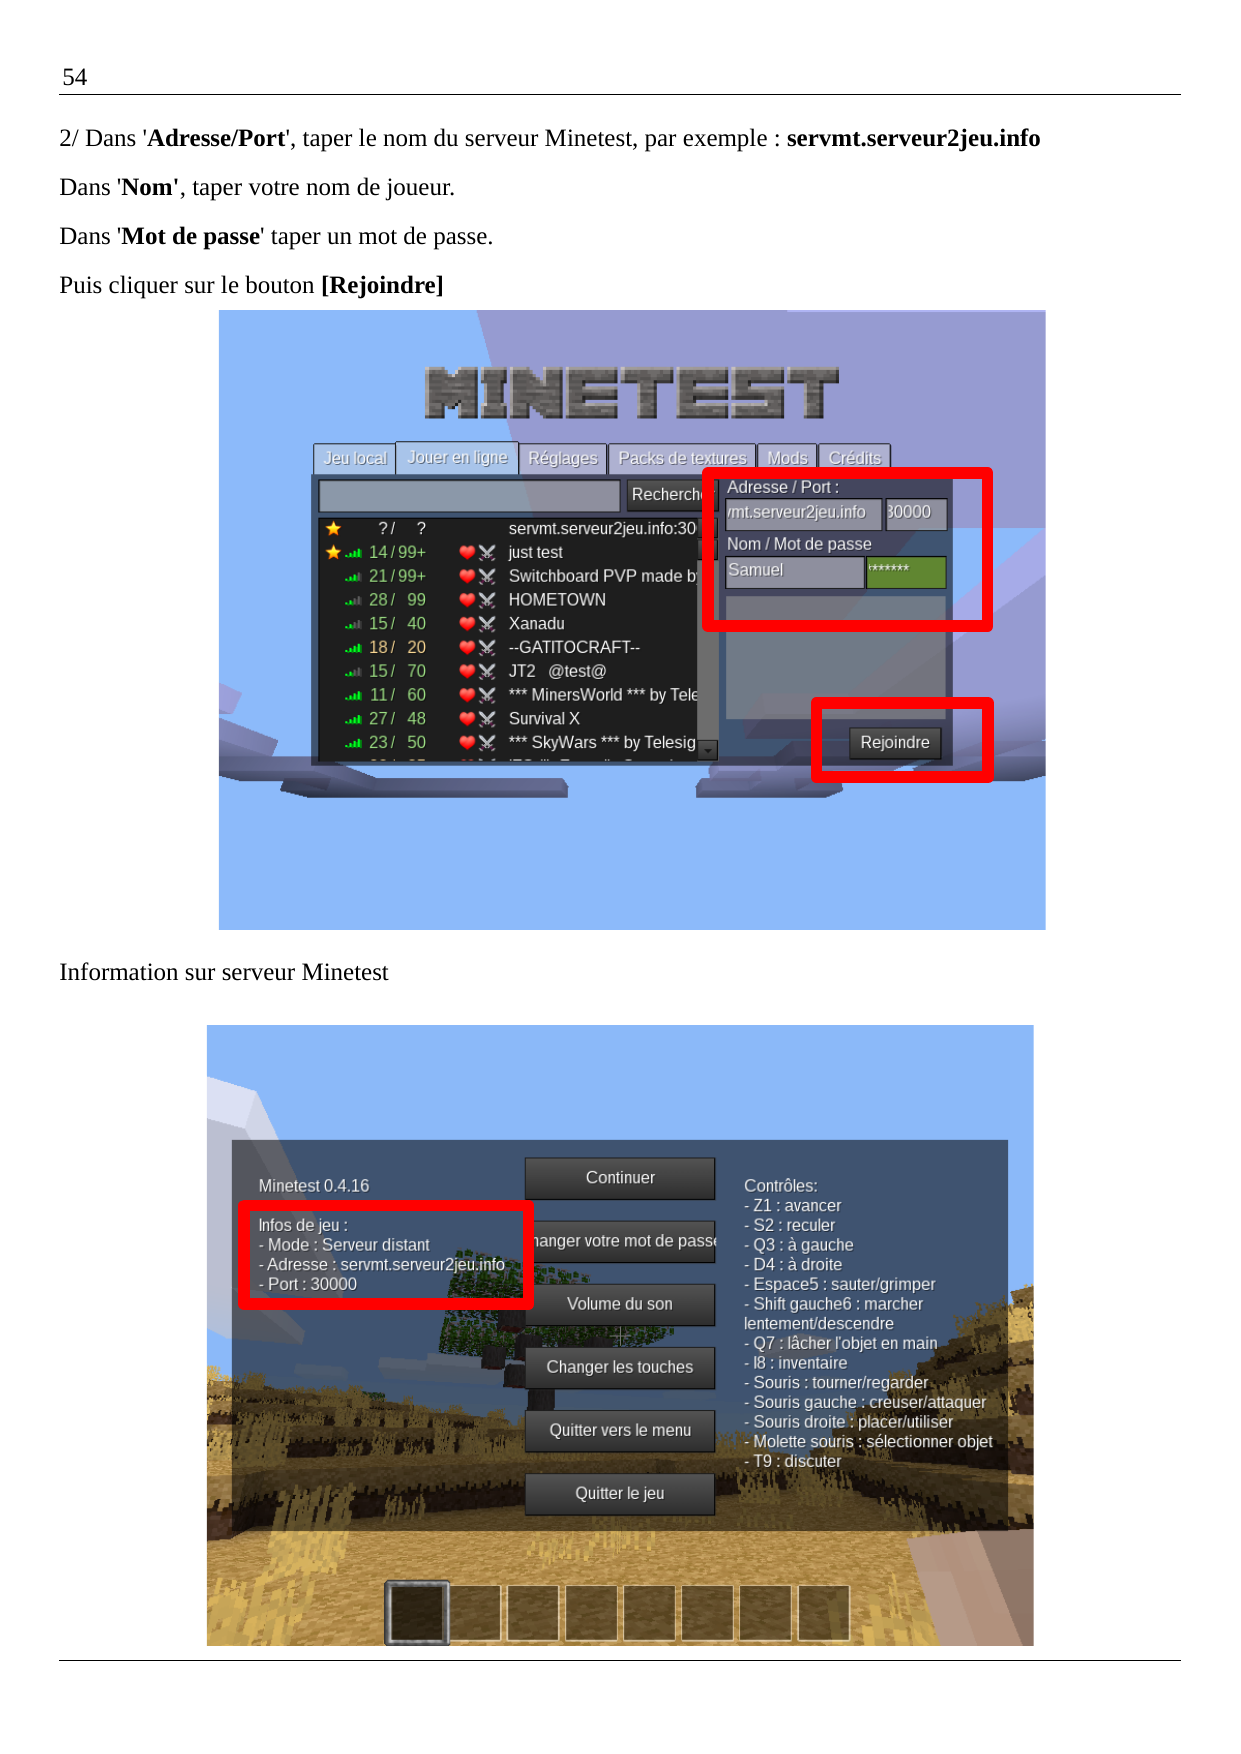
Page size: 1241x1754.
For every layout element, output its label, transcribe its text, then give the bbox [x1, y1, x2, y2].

picture [218, 310, 1046, 930]
subtitle 2/ Dans 'Adresse/Port', taper le nom du serveur Minetest, par exemple : servmt.serveur2jeu.info [59, 123, 1181, 152]
subtitle Puis cliquer sur le bouton [Rejoindre] [59, 270, 1181, 299]
subtitle Dans 'Mot de passe' taper un mot de passe. [59, 221, 1181, 250]
subtitle Dans 'Nom', taper votre nom de joueur. [59, 172, 1181, 201]
subtitle Information sur serveur Minetest [59, 957, 1181, 986]
picture [206, 1025, 1034, 1646]
